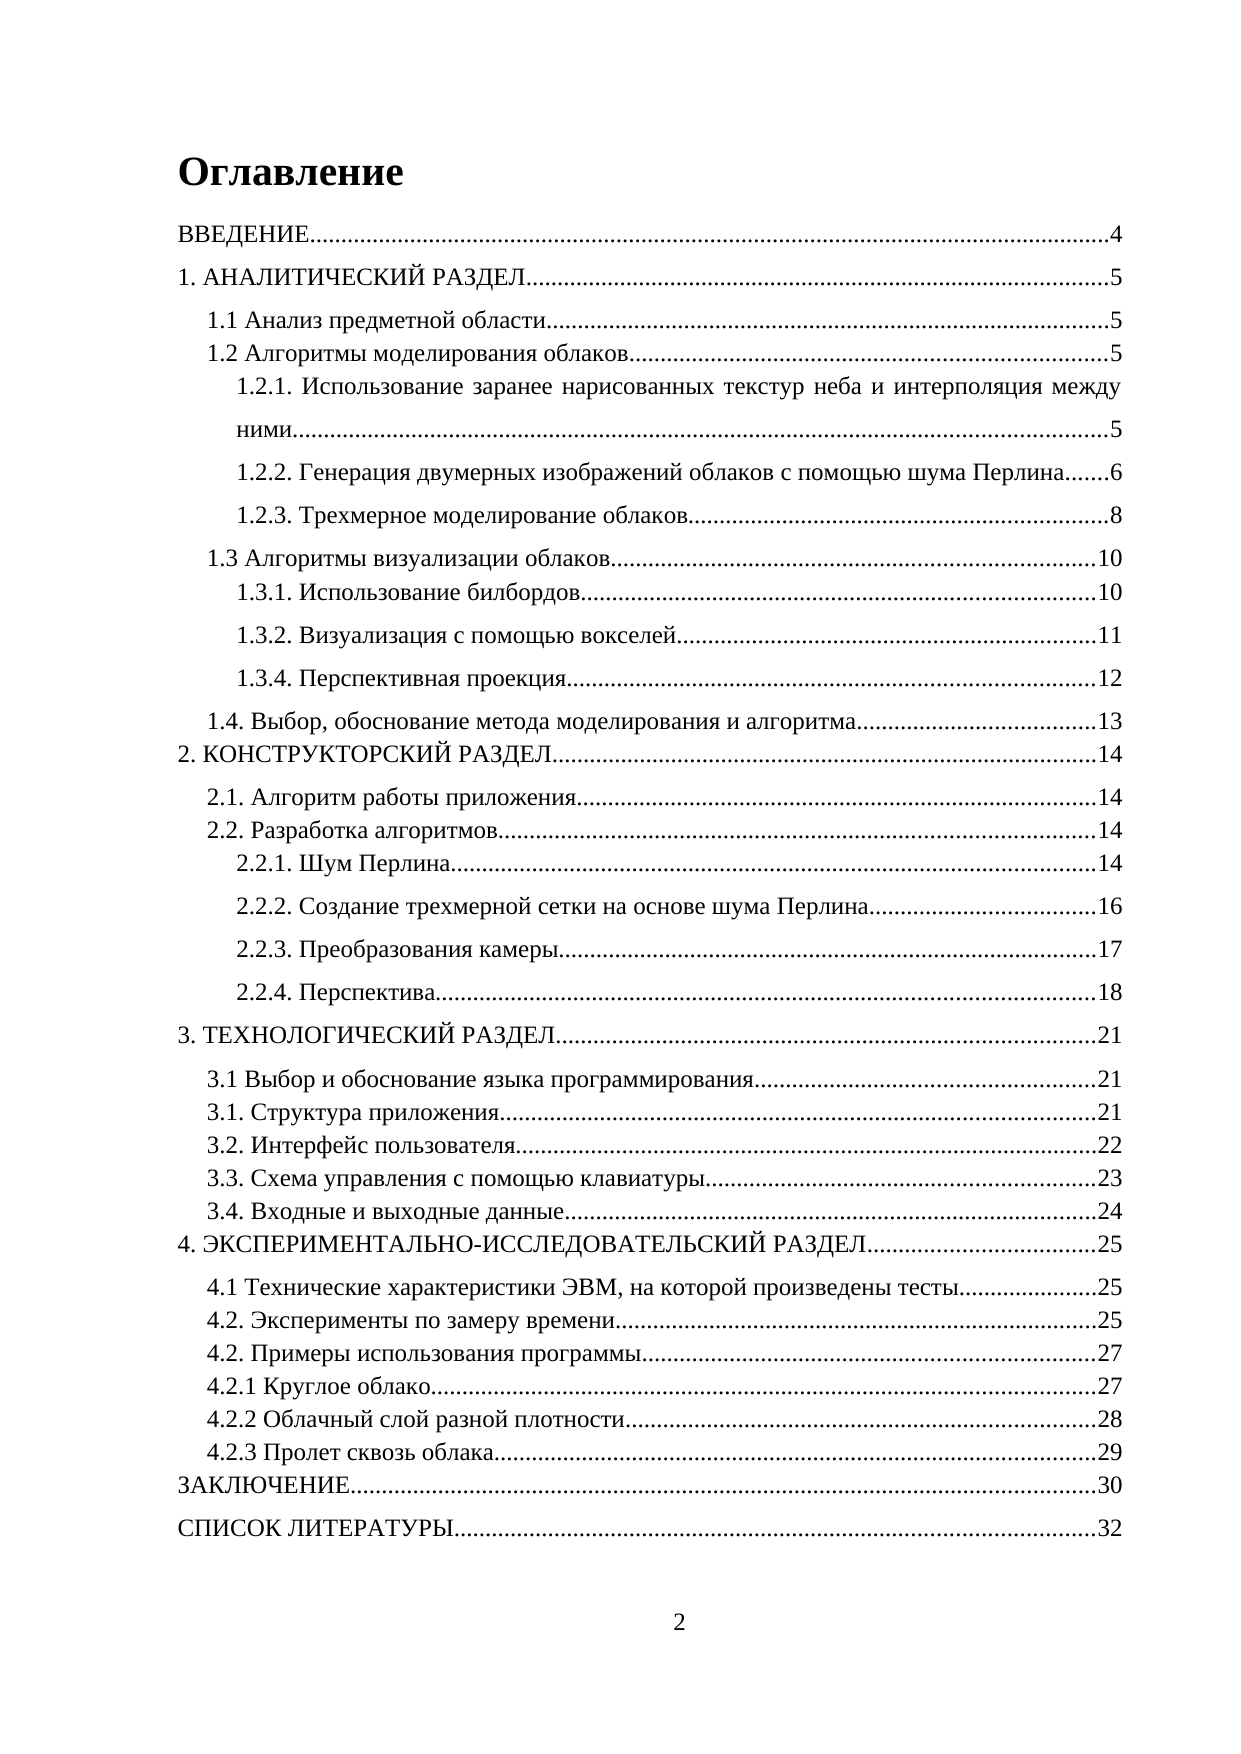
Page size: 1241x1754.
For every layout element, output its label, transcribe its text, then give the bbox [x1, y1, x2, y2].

text 2.2. Разработка алгоритмов 14 [207, 815, 1122, 844]
text 2.2.1. Шум Перлина 14 [236, 848, 1122, 877]
text 2.2.4. Перспектива 18 [236, 977, 1122, 1006]
text 1.3 Алгоритмы визуализации облаков 10 [207, 543, 1122, 572]
text 2.2.2. Создание трехмерной сетки на основе шума Перлина 16 [236, 891, 1122, 920]
text 4.2.2 Облачный слой разной плотности 28 [207, 1404, 1122, 1433]
text 2.1. Алгоритм работы приложения 14 [207, 782, 1122, 811]
text 1.2.1. Использование заранее нарисованных текстур неба и интерполяция между ними 5 [236, 371, 1122, 443]
subtitle Оглавление [177, 147, 1122, 195]
text 1.2.3. Трехмерное моделирование облаков 8 [236, 500, 1122, 529]
text 4.1 Технические характеристики ЭВМ, на которой произведены тесты 25 [207, 1272, 1122, 1301]
text 4. ЭКСПЕРИМЕНТАЛЬНО-ИССЛЕДОВАТЕЛЬСКИЙ РАЗДЕЛ 25 [177, 1229, 1122, 1258]
text 1.2.2. Генерация двумерных изображений облаков с помощью шума Перлина 6 [236, 457, 1122, 486]
text 4.2. Эксперименты по замеру времени 25 [207, 1305, 1122, 1334]
text 1.3.1. Использование билбордов 10 [236, 577, 1122, 605]
text 4.2.3 Пролет сквозь облака 29 [207, 1437, 1122, 1466]
text 1.3.2. Визуализация с помощью вокселей 11 [236, 620, 1122, 648]
text 1.1 Анализ предметной области 5 [207, 305, 1122, 334]
text 2. КОНСТРУКТОРСКИЙ РАЗДЕЛ 14 [177, 739, 1122, 768]
text 3.4. Входные и выходные данные 24 [207, 1196, 1122, 1224]
text СПИСОК ЛИТЕРАТУРЫ 32 [177, 1513, 1122, 1542]
text 4.2. Примеры использования программы 27 [207, 1338, 1122, 1367]
text 1.3.4. Перспективная проекция 12 [236, 663, 1122, 692]
text 2.2.3. Преобразования камеры 17 [236, 934, 1122, 963]
text 3.1. Структура приложения 21 [207, 1097, 1122, 1126]
text 4.2.1 Круглое облако 27 [207, 1371, 1122, 1400]
text 1.2 Алгоритмы моделирования облаков 5 [207, 338, 1122, 367]
text ЗАКЛЮЧЕНИЕ 30 [177, 1470, 1122, 1499]
text 3.2. Интерфейс пользователя 22 [207, 1130, 1122, 1158]
text 1.4. Выбор, обоснование метода моделирования и алгоритма 13 [207, 706, 1122, 735]
text 3.1 Выбор и обоснование языка программирования 21 [207, 1064, 1122, 1092]
text 1. АНАЛИТИЧЕСКИЙ РАЗДЕЛ 5 [177, 262, 1122, 291]
text ВВЕДЕНИЕ 4 [177, 219, 1122, 247]
text 3.3. Схема управления с помощью клавиатуры 23 [207, 1163, 1122, 1192]
text 3. ТЕХНОЛОГИЧЕСКИЙ РАЗДЕЛ 21 [177, 1021, 1122, 1049]
